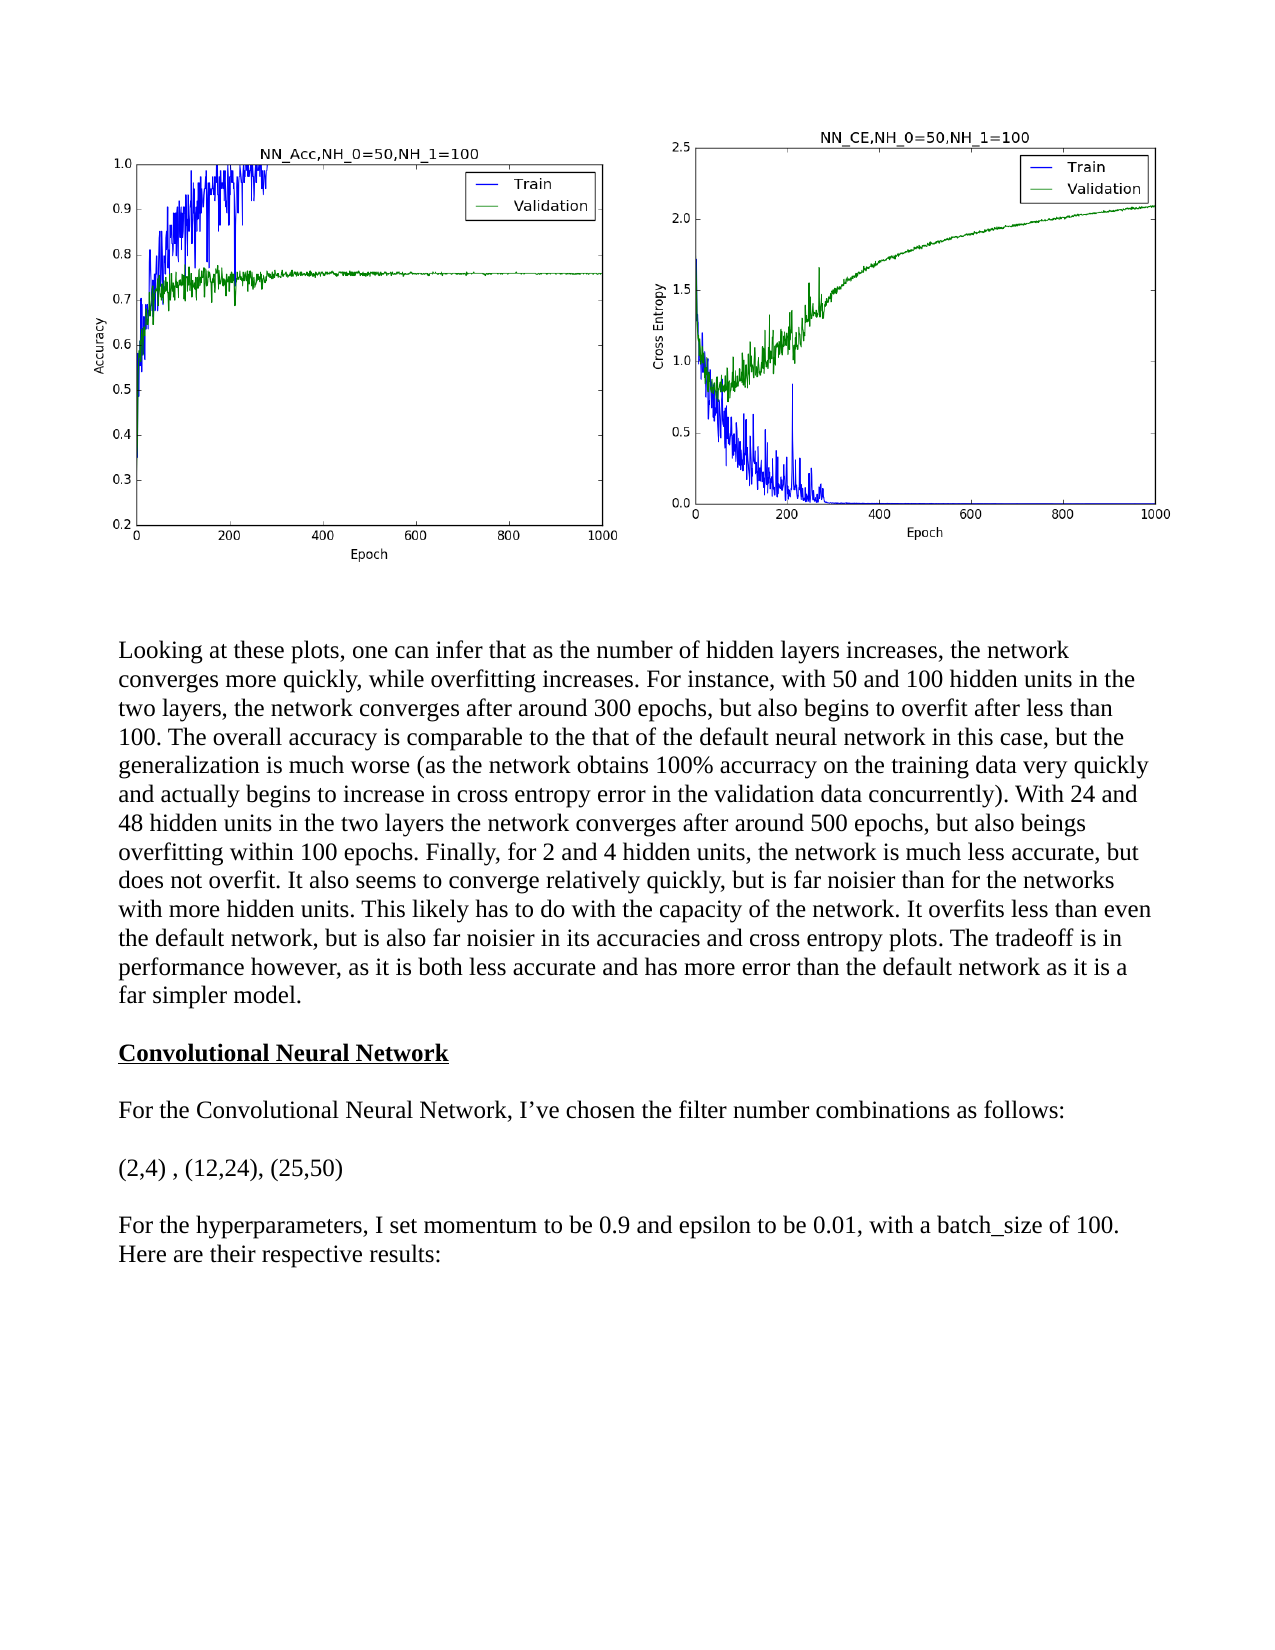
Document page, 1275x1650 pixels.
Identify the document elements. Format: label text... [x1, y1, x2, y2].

text Looking at these plots, one can infer that as the number of hidden layers increases, the network converges more quickly, while overfitting increases. For instance, with 50 and 100 hidden units in the two layers, the network converges after around 300 epochs, but also begins to overfit after less than 100. The overall accuracy is comparable to the that of the default neural network in this case, but the generalization is much worse (as the network obtains 100% accurracy on the training data very quickly and actually begins to increase in cross entropy error in the validation data concurrently). With 24 and 48 hidden units in the two layers the network converges after around 500 epochs, but also beings overfitting within 100 epochs. Finally, for 2 and 4 hidden units, the network is much less accurate, but does not overfit. It also seems to converge relatively quickly, but is far noisier than for the networks with more hidden units. This likely has to do with the capacity of the network. It overfits less than even the default network, but is also far noisier in its accuracies and cross entropy plots. The tradeoff is in performance however, as it is both less accurate and has more error than the default network as it is a far simpler model. [118, 636, 1157, 1009]
text For the hyperparameters, I set momentum to be 0.9 and epsilon to be 0.01, with a batch_size of 100. Here are their respective results: [118, 1211, 1157, 1268]
text For the Convolutional Neural Network, I’ve chosen the filter number combinations as follows: (2,4) , (12,24), (25,50) [118, 1096, 1157, 1182]
picture [61, 103, 1214, 570]
text Convolutional Neural Network [118, 1038, 1157, 1067]
